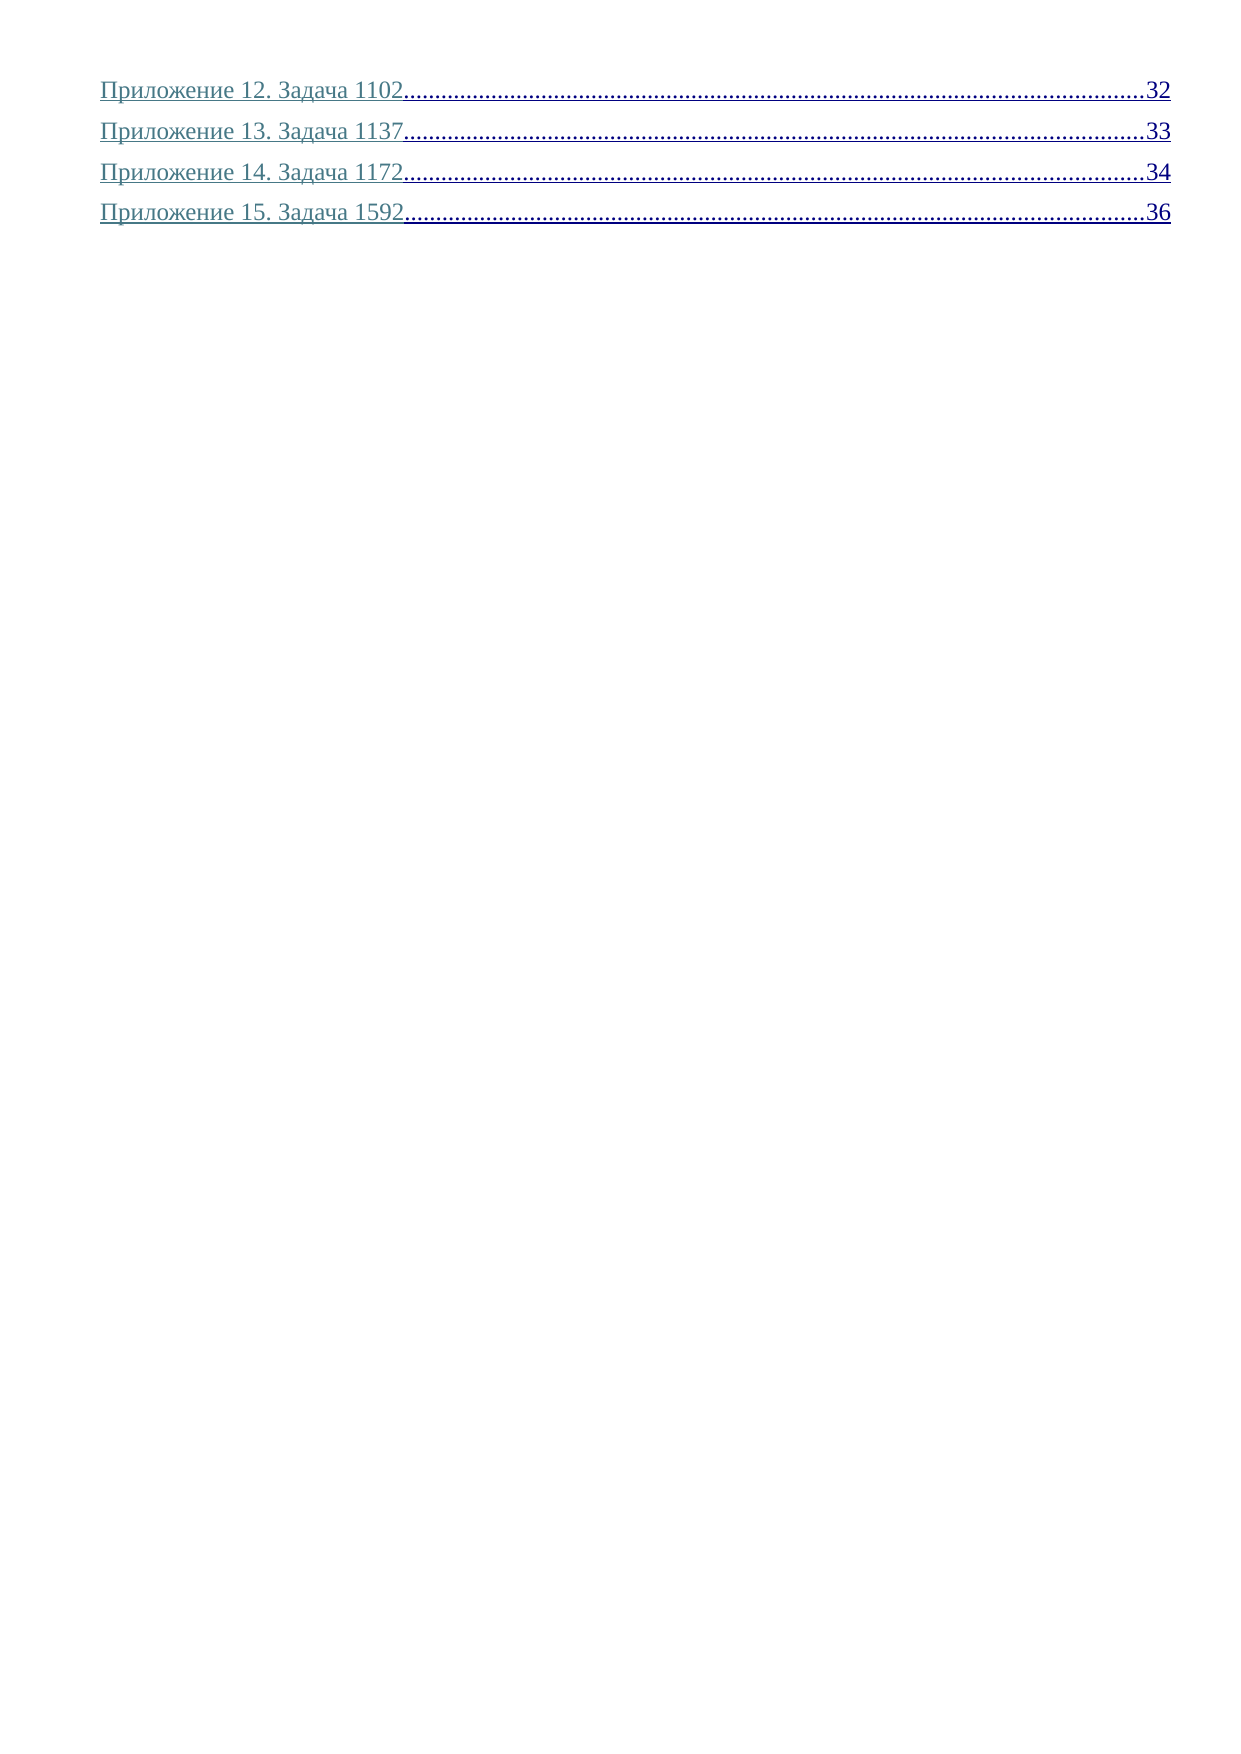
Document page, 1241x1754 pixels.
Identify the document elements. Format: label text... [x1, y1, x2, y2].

text Приложение 14. Задача 1172 34 [100, 157, 1172, 185]
text Приложение 15. Задача 1592 36 [100, 197, 1172, 226]
text Приложение 12. Задача 1102 32 [100, 75, 1172, 104]
text Приложение 13. Задача 1137 33 [100, 116, 1172, 144]
